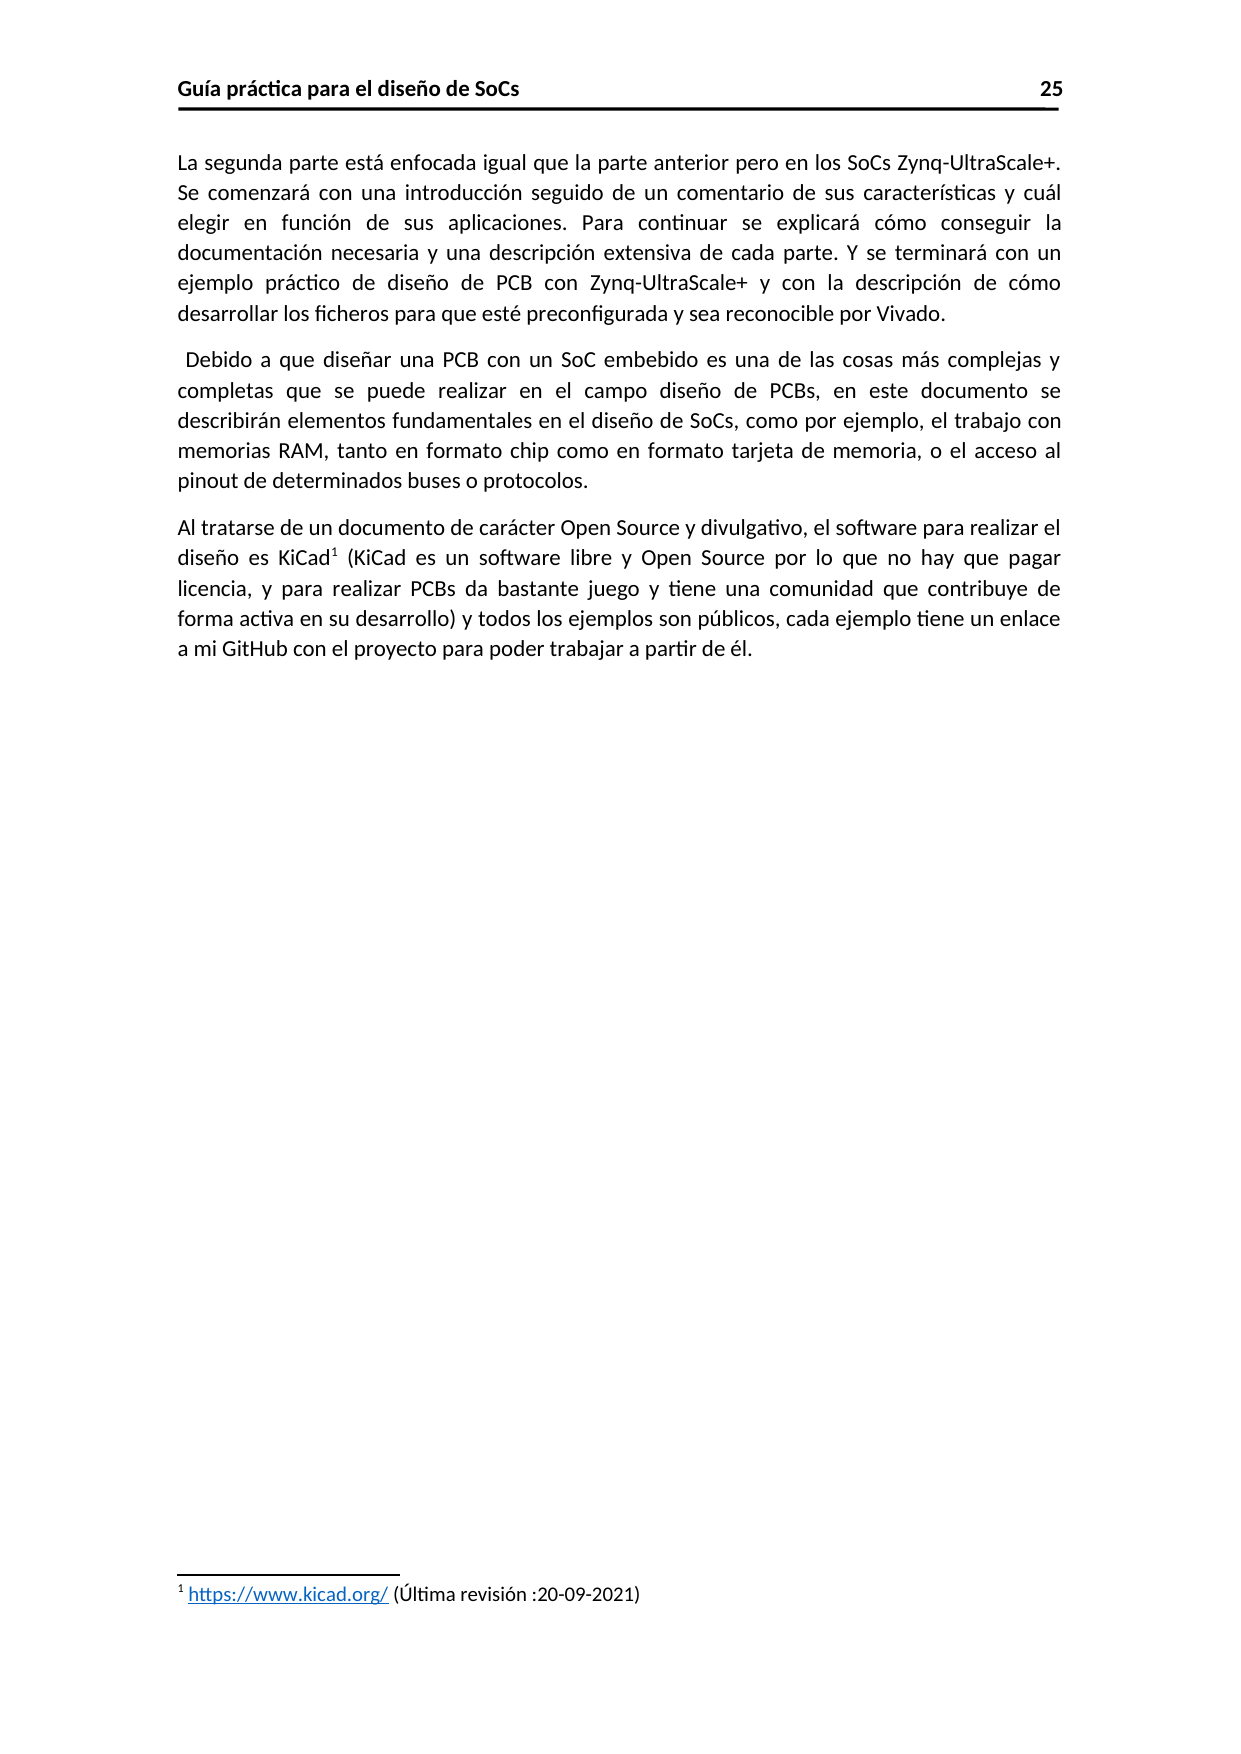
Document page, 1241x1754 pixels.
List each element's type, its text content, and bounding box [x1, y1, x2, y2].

text La segunda parte está enfocada igual que la parte anterior pero en los SoCs Zynq-UltraScale+. Se comenzará con una introducción seguido de un comentario de sus características y cuál elegir en función de sus aplicaciones. Para continuar se explicará cómo conseguir la documentación necesaria y una descripción extensiva de cada parte. Y se terminará con un ejemplo práctico de diseño de PCB con Zynq-UltraScale+ y con la descripción de cómo desarrollar los ficheros para que esté preconfigurada y sea reconocible por Vivado. [177, 148, 1063, 327]
text Debido a que diseñar una PCB con un SoC embebido es una de las cosas más complejas y completas que se puede realizar en el campo diseño de PCBs, en este documento se describirán elementos fundamentales en el diseño de SoCs, como por ejemplo, el trabajo con memorias RAM, tanto en formato chip como en formato tarjeta de memoria, o el acceso al pinout de determinados buses o protocolos. [177, 346, 1063, 494]
text https://www.kicad.org/ (Última revisión :20-09-2021) [177, 1581, 1063, 1606]
text Al tratarse de un documento de carácter Open Source y divulgativo, el software para realizar el diseño es KiCad (KiCad es un software libre y Open Source por lo que no hay que pagar licencia, y para realizar PCBs da bastante juego y tiene una comunidad que contribuye de forma activa en su desarrollo) y todos los ejemplos son públicos, cada ejemplo tiene un enlace a mi GitHub con el proyecto para poder trabajar a partir de él. [177, 513, 1063, 662]
